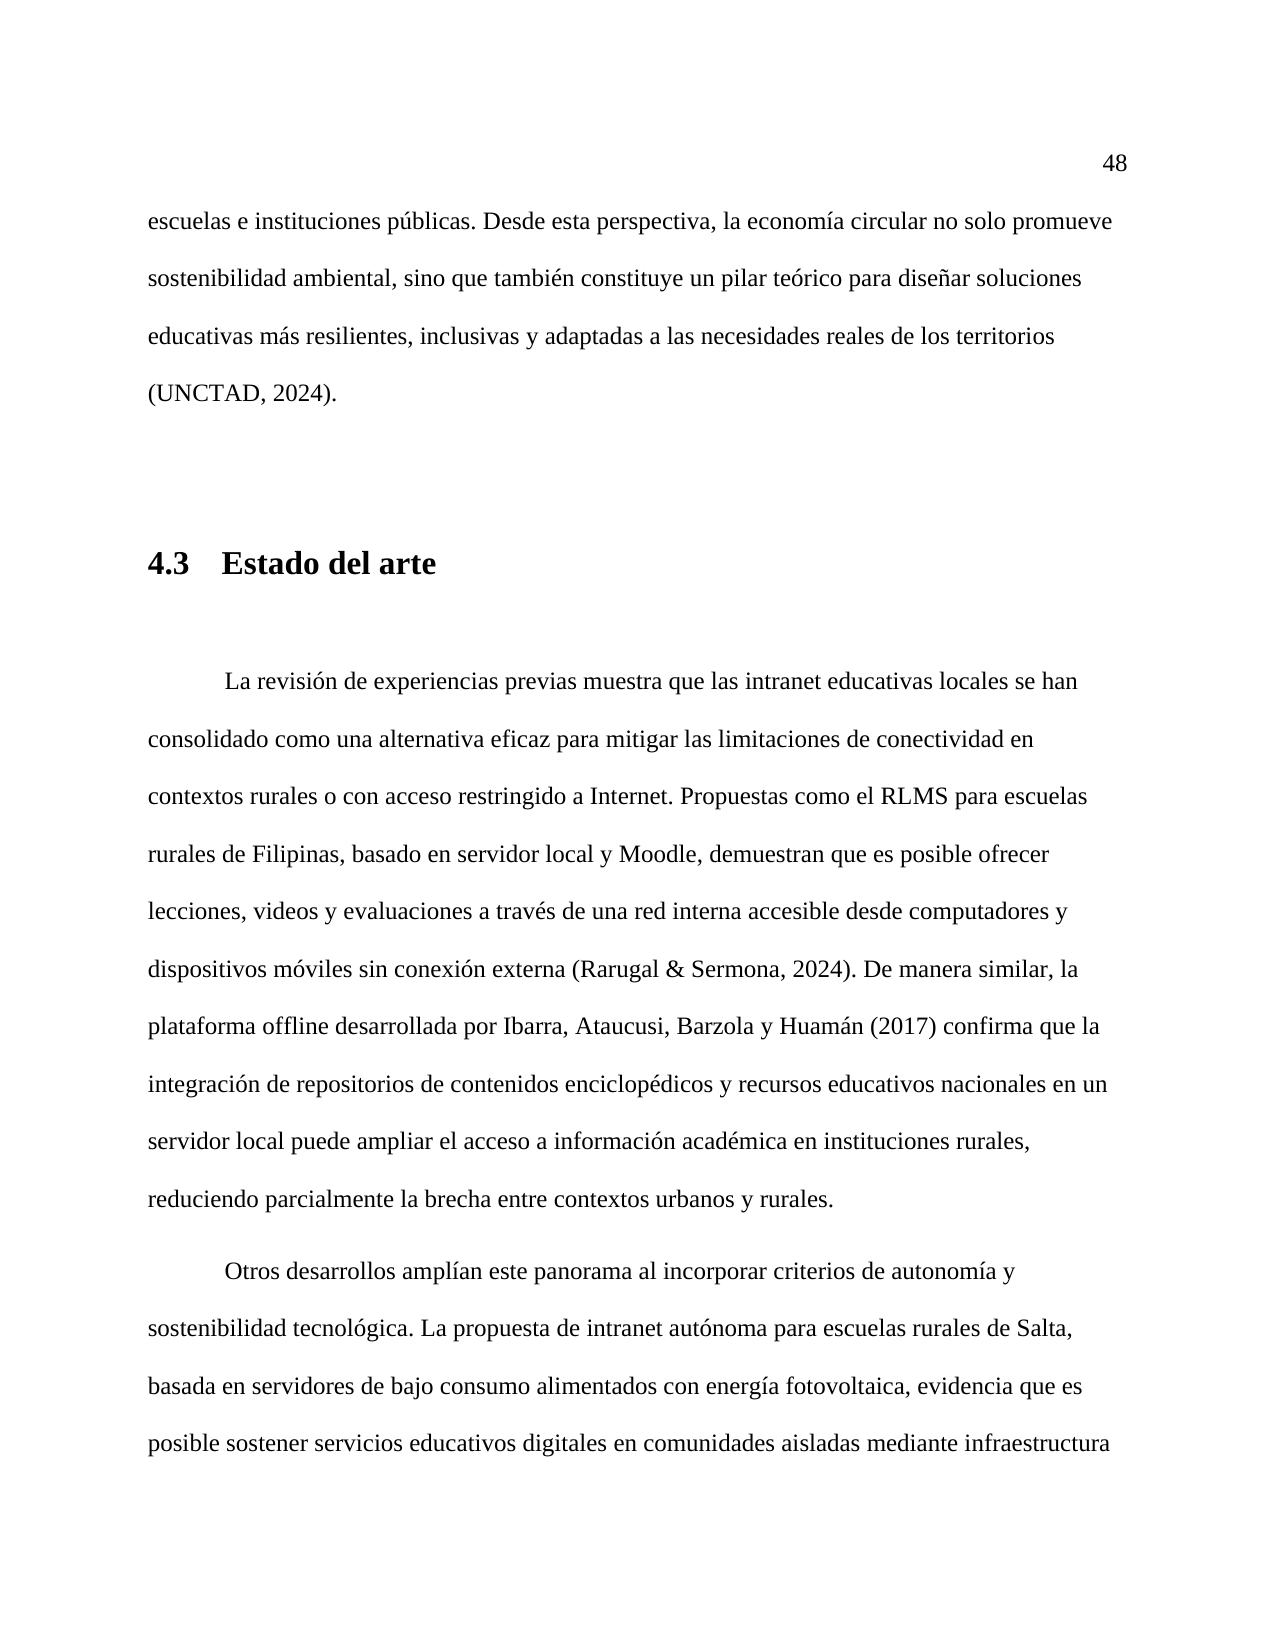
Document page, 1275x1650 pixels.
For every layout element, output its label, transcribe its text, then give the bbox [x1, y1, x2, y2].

subtitle Estado del arte [148, 543, 1127, 582]
text escuelas e instituciones públicas. Desde esta perspectiva, la economía circular no solo promueve sostenibilidad ambiental, sino que también constituye un pilar teórico para diseñar soluciones educativas más resilientes, inclusivas y adaptadas a las necesidades reales de los territorios (UNCTAD, 2024). [148, 206, 1127, 407]
text La revisión de experiencias previas muestra que las intranet educativas locales se han consolidado como una alternativa eficaz para mitigar las limitaciones de conectividad en contextos rurales o con acceso restringido a Internet. Propuestas como el RLMS para escuelas rurales de Filipinas, basado en servidor local y Moodle, demuestran que es posible ofrecer lecciones, videos y evaluaciones a través de una red interna accesible desde computadores y dispositivos móviles sin conexión externa (Rarugal & Sermona, 2024). De manera similar, la plataforma offline desarrollada por Ibarra, Ataucusi, Barzola y Huamán (2017) confirma que la integración de repositorios de contenidos enciclopédicos y recursos educativos nacionales en un servidor local puede ampliar el acceso a información académica en instituciones rurales, reduciendo parcialmente la brecha entre contextos urbanos y rurales. [148, 666, 1127, 1212]
text Otros desarrollos amplían este panorama al incorporar criterios de autonomía y sostenibilidad tecnológica. La propuesta de intranet autónoma para escuelas rurales de Salta, basada en servidores de bajo consumo alimentados con energía fotovoltaica, evidencia que es posible sostener servicios educativos digitales en comunidades aisladas mediante infraestructura [148, 1256, 1127, 1457]
